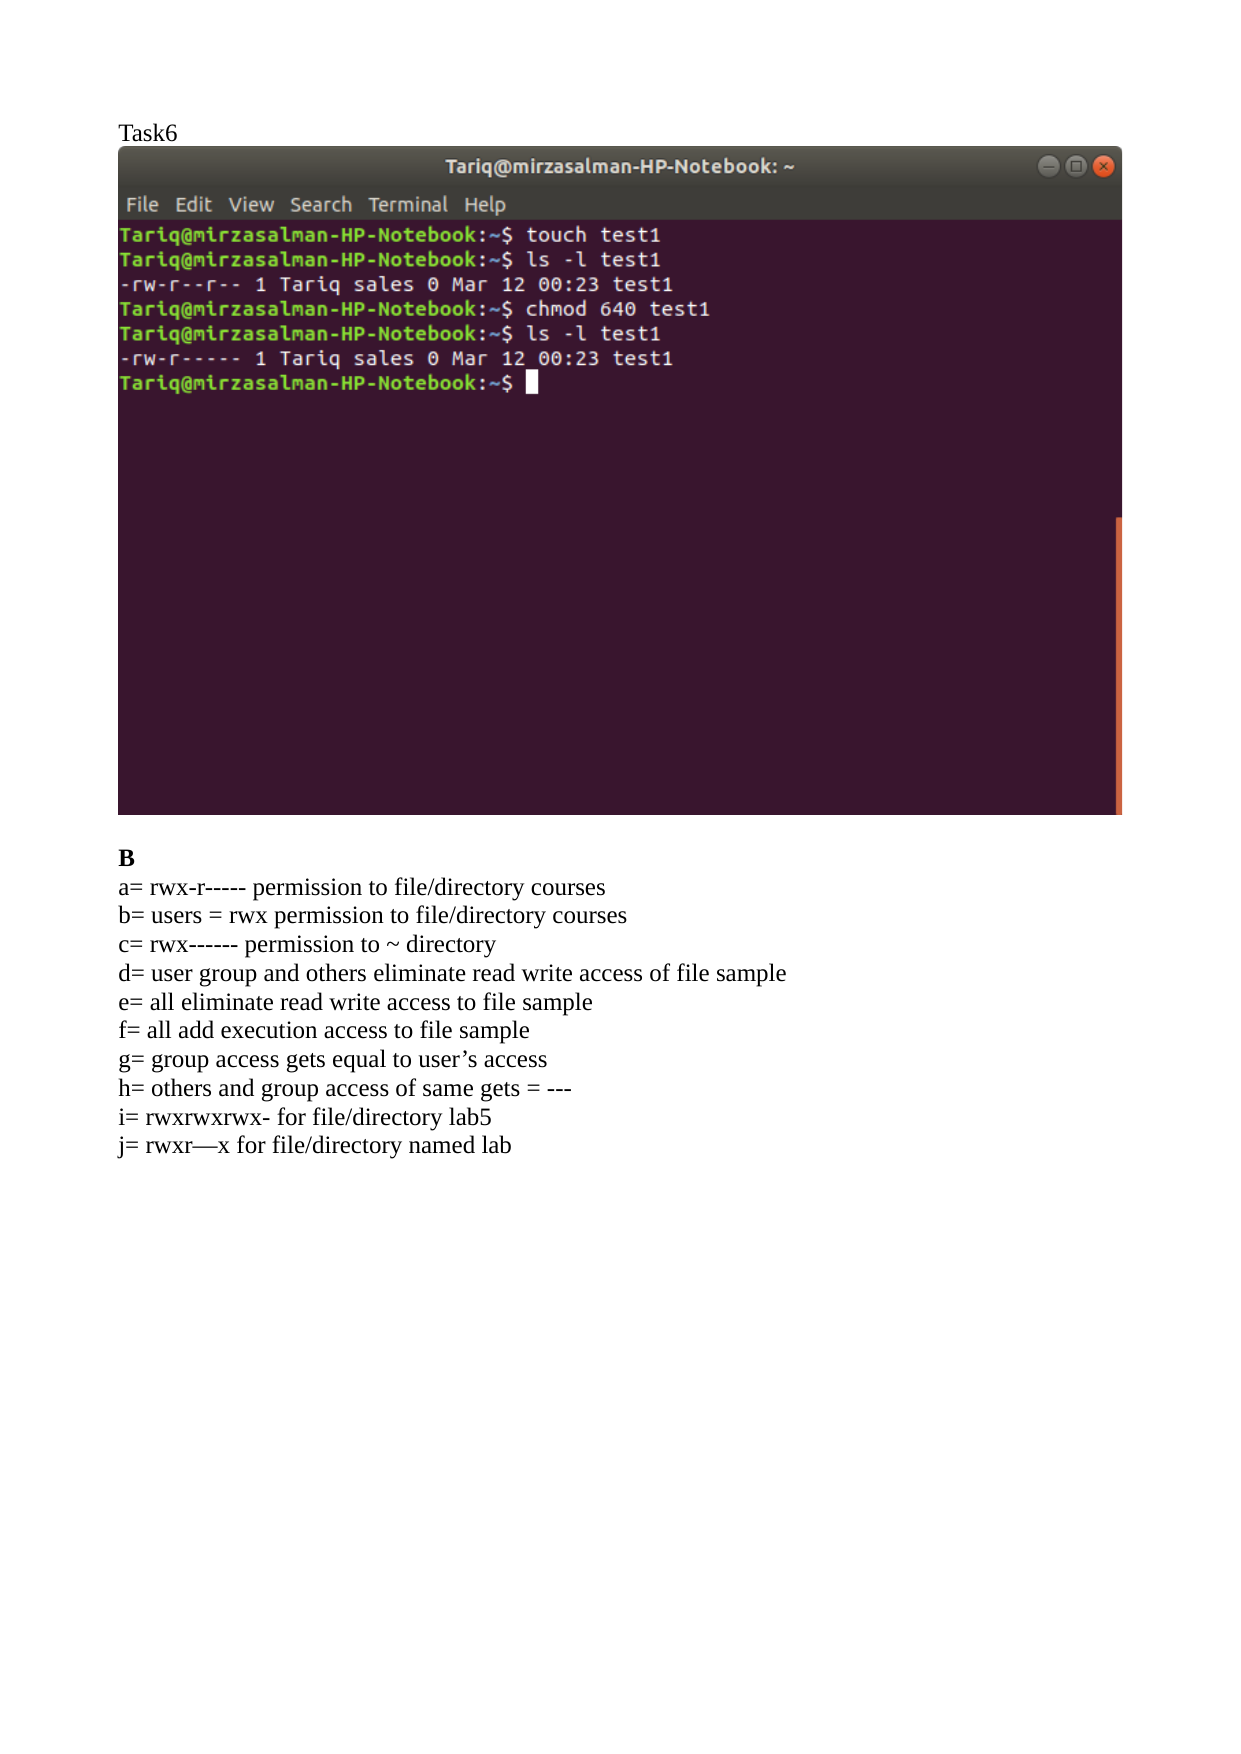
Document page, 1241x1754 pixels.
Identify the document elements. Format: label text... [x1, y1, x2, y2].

text g= group access gets equal to user’s access [118, 1044, 1122, 1073]
picture [118, 146, 1123, 815]
text Task6 [118, 118, 1122, 146]
text b= users = rwx permission to file/directory courses [118, 901, 1122, 929]
text i= rwxrwxrwx- for file/directory lab5 [118, 1102, 1122, 1131]
text e= all eliminate read write access to file sample [118, 987, 1122, 1016]
text f= all add execution access to file sample [118, 1016, 1122, 1044]
text a= rwx-r----- permission to file/directory courses [118, 872, 1122, 901]
text c= rwx------ permission to ~ directory [118, 929, 1122, 958]
text j= rwxr—x for file/directory named lab [118, 1131, 1122, 1159]
text d= user group and others eliminate read write access of file sample [118, 958, 1122, 987]
text h= others and group access of same gets = --- [118, 1073, 1122, 1102]
text B [118, 843, 1122, 872]
